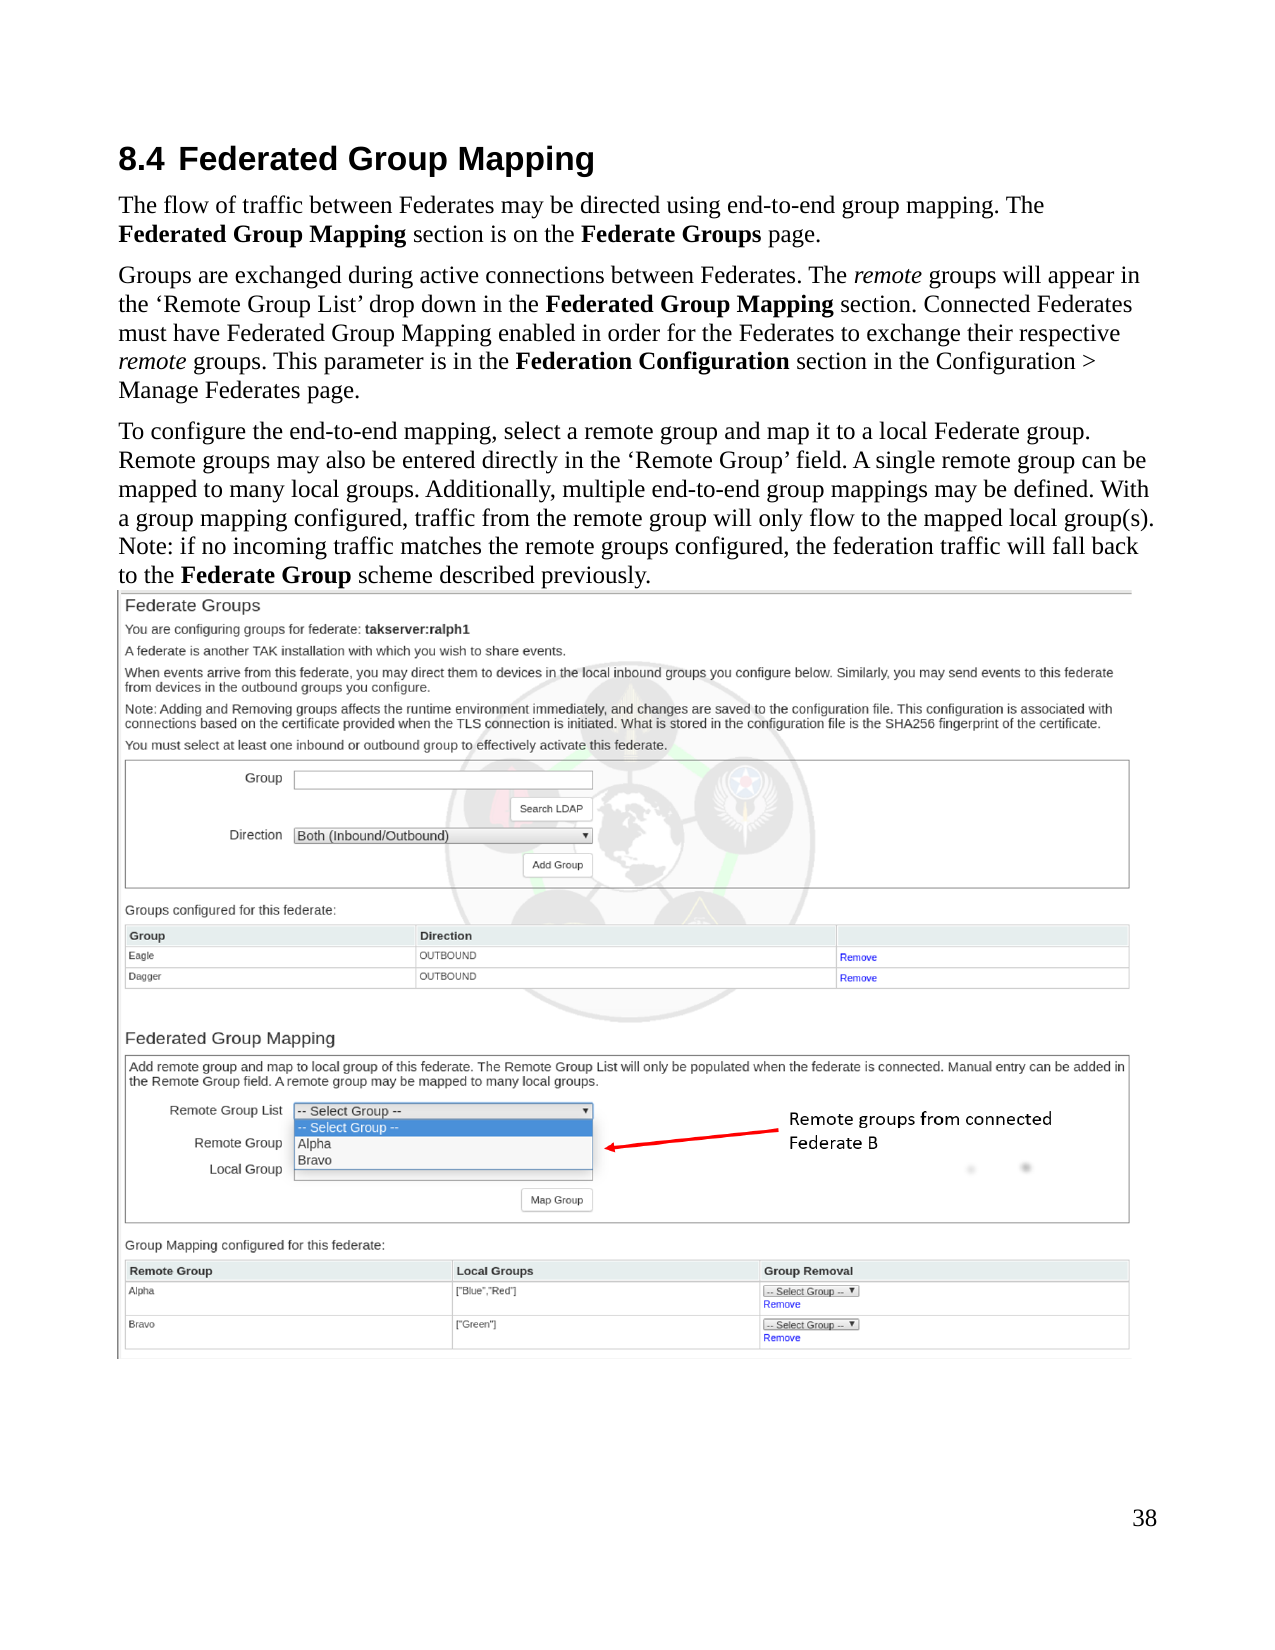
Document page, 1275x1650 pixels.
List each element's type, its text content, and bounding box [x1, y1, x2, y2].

text The flow of traffic between Federates may be directed using end-to-end group mapping. The Federated Group Mapping section is on the Federate Groups page. [118, 190, 1157, 248]
text To configure the end-to-end mapping, select a remote group and map it to a local Federate group. Remote groups may also be entered directly in the ‘Remote Group’ field. A single remote group can be mapped to many local groups. Additionally, multiple end-to-end group mappings may be defined. With a group mapping configured, traffic from the remote group will only flow to the mapped local group(s). Note: if no incoming traffic matches the remote groups configured, the federation traffic will fall back to the Federate Group scheme described previously. [118, 416, 1157, 589]
text Groups are exchanged during active connections between Federates. The remote groups will appear in the ‘Remote Group List’ drop down in the Federated Group Mapping section. Connected Federates must have Federated Group Mapping enabled in order for the Federates to exchange their respective remote groups. This parameter is in the Federation Configuration section in the Configuration > Manage Federates page. [118, 260, 1157, 404]
subtitle Federated Group Mapping [118, 139, 1157, 178]
picture [117, 590, 1132, 1359]
